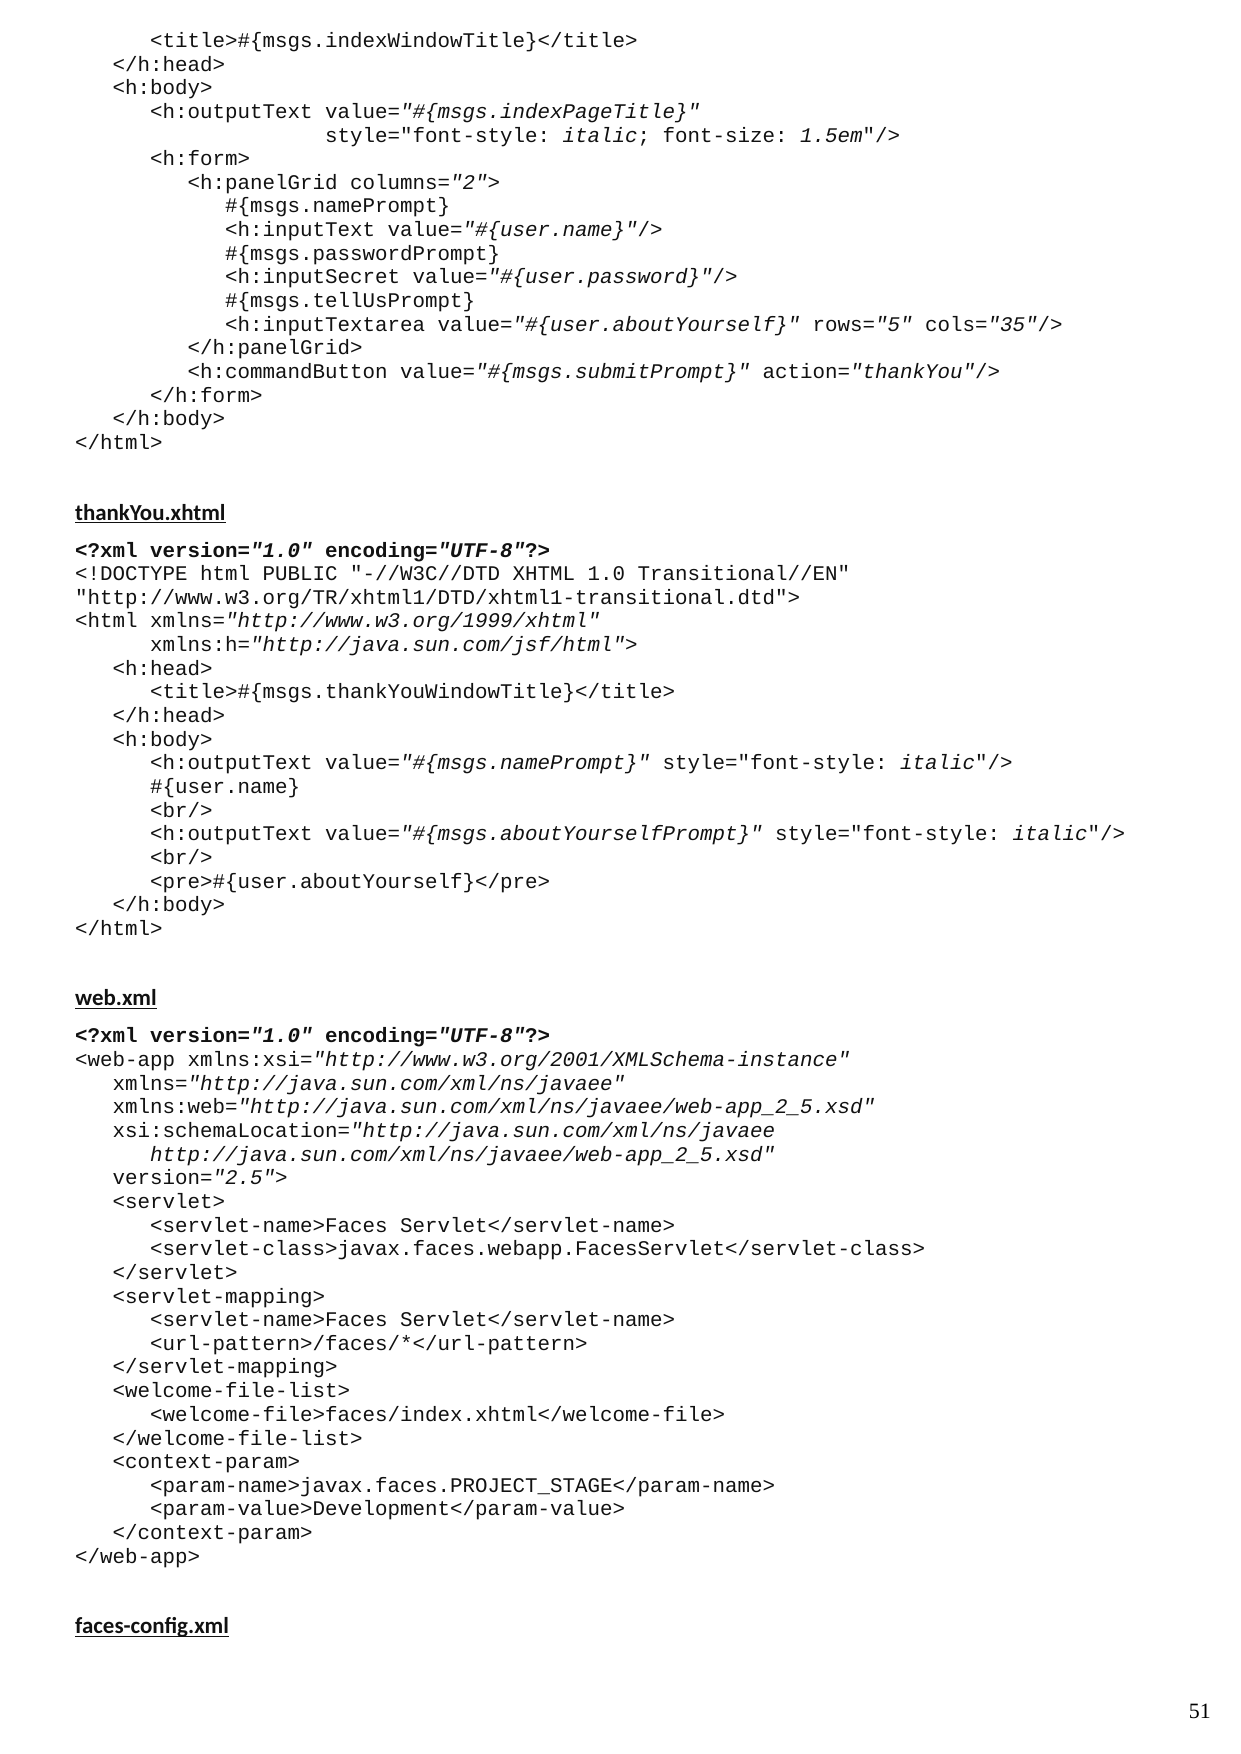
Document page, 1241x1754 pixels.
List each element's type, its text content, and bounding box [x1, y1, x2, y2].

text <h:outputText value="#{msgs.aboutYourselfPrompt}" style="font-style: italic"/> [75, 823, 1211, 847]
text <param-value>Development</param-value> [75, 1498, 1211, 1522]
text <pre>#{user.aboutYourself}</pre> [75, 871, 1211, 894]
text </web-app> [75, 1546, 1211, 1569]
text </servlet-mapping> [75, 1357, 1211, 1380]
text <servlet-name>Faces Servlet</servlet-name> [75, 1215, 1211, 1238]
text </h:head> [75, 705, 1211, 729]
text #{msgs.namePrompt} [75, 196, 1211, 219]
text </h:form> [75, 385, 1211, 408]
text <h:inputTextarea value="#{user.aboutYourself}" rows="5" cols="35"/> [75, 314, 1211, 337]
text <h:outputText value="#{msgs.indexPageTitle}" [75, 101, 1211, 124]
text </servlet> [75, 1262, 1211, 1286]
text <html xmlns="http://www.w3.org/1999/xhtml" [75, 611, 1211, 634]
text <?xml version="1.0" encoding="UTF-8"?> [75, 539, 1211, 563]
text <h:body> [75, 729, 1211, 752]
text <welcome-file>faces/index.xhtml</welcome-file> [75, 1404, 1211, 1427]
text web.xml [75, 983, 1211, 1012]
text <title>#{msgs.indexWindowTitle}</title> [75, 30, 1211, 54]
text <servlet> [75, 1191, 1211, 1215]
text style="font-style: italic; font-size: 1.5em"/> [75, 124, 1211, 148]
text </h:head> [75, 54, 1211, 77]
text thankYou.xhtml [75, 498, 1211, 526]
text </html> [75, 432, 1211, 456]
text <web-app xmlns:xsi="http://www.w3.org/2001/XMLSchema-instance" [75, 1049, 1211, 1073]
text <h:inputText value="#{user.name}"/> [75, 219, 1211, 243]
text <br/> [75, 800, 1211, 823]
text faces-config.xml [75, 1611, 1211, 1639]
text <h:commandButton value="#{msgs.submitPrompt}" action="thankYou"/> [75, 361, 1211, 385]
text <param-name>javax.faces.PROJECT_STAGE</param-name> [75, 1475, 1211, 1498]
text xmlns="http://java.sun.com/xml/ns/javaee" [75, 1073, 1211, 1096]
text <servlet-mapping> [75, 1286, 1211, 1309]
text <br/> [75, 847, 1211, 871]
text <context-param> [75, 1451, 1211, 1475]
text </h:panelGrid> [75, 337, 1211, 361]
text <welcome-file-list> [75, 1380, 1211, 1404]
text </html> [75, 918, 1211, 942]
text xmlns:web="http://java.sun.com/xml/ns/javaee/web-app_2_5.xsd" [75, 1096, 1211, 1120]
text http://java.sun.com/xml/ns/javaee/web-app_2_5.xsd" [75, 1144, 1211, 1167]
text </context-param> [75, 1522, 1211, 1546]
text version="2.5"> [75, 1167, 1211, 1191]
text <servlet-name>Faces Servlet</servlet-name> [75, 1309, 1211, 1333]
text <h:form> [75, 148, 1211, 172]
text <h:body> [75, 77, 1211, 101]
text #{msgs.tellUsPrompt} [75, 290, 1211, 314]
text xsi:schemaLocation="http://java.sun.com/xml/ns/javaee [75, 1120, 1211, 1144]
text <h:head> [75, 658, 1211, 681]
text xmlns:h="http://java.sun.com/jsf/html"> [75, 634, 1211, 658]
text <title>#{msgs.thankYouWindowTitle}</title> [75, 681, 1211, 705]
text "http://www.w3.org/TR/xhtml1/DTD/xhtml1-transitional.dtd"> [75, 587, 1211, 611]
text #{msgs.passwordPrompt} [75, 243, 1211, 266]
text <h:outputText value="#{msgs.namePrompt}" style="font-style: italic"/> [75, 752, 1211, 776]
text </h:body> [75, 894, 1211, 918]
text <url-pattern>/faces/*</url-pattern> [75, 1333, 1211, 1357]
text <h:inputSecret value="#{user.password}"/> [75, 266, 1211, 290]
text </welcome-file-list> [75, 1427, 1211, 1451]
text <h:panelGrid columns="2"> [75, 172, 1211, 196]
text <servlet-class>javax.faces.webapp.FacesServlet</servlet-class> [75, 1238, 1211, 1262]
text <?xml version="1.0" encoding="UTF-8"?> [75, 1026, 1211, 1049]
text #{user.name} [75, 776, 1211, 800]
text </h:body> [75, 408, 1211, 432]
text <!DOCTYPE html PUBLIC "-//W3C//DTD XHTML 1.0 Transitional//EN" [75, 563, 1211, 587]
